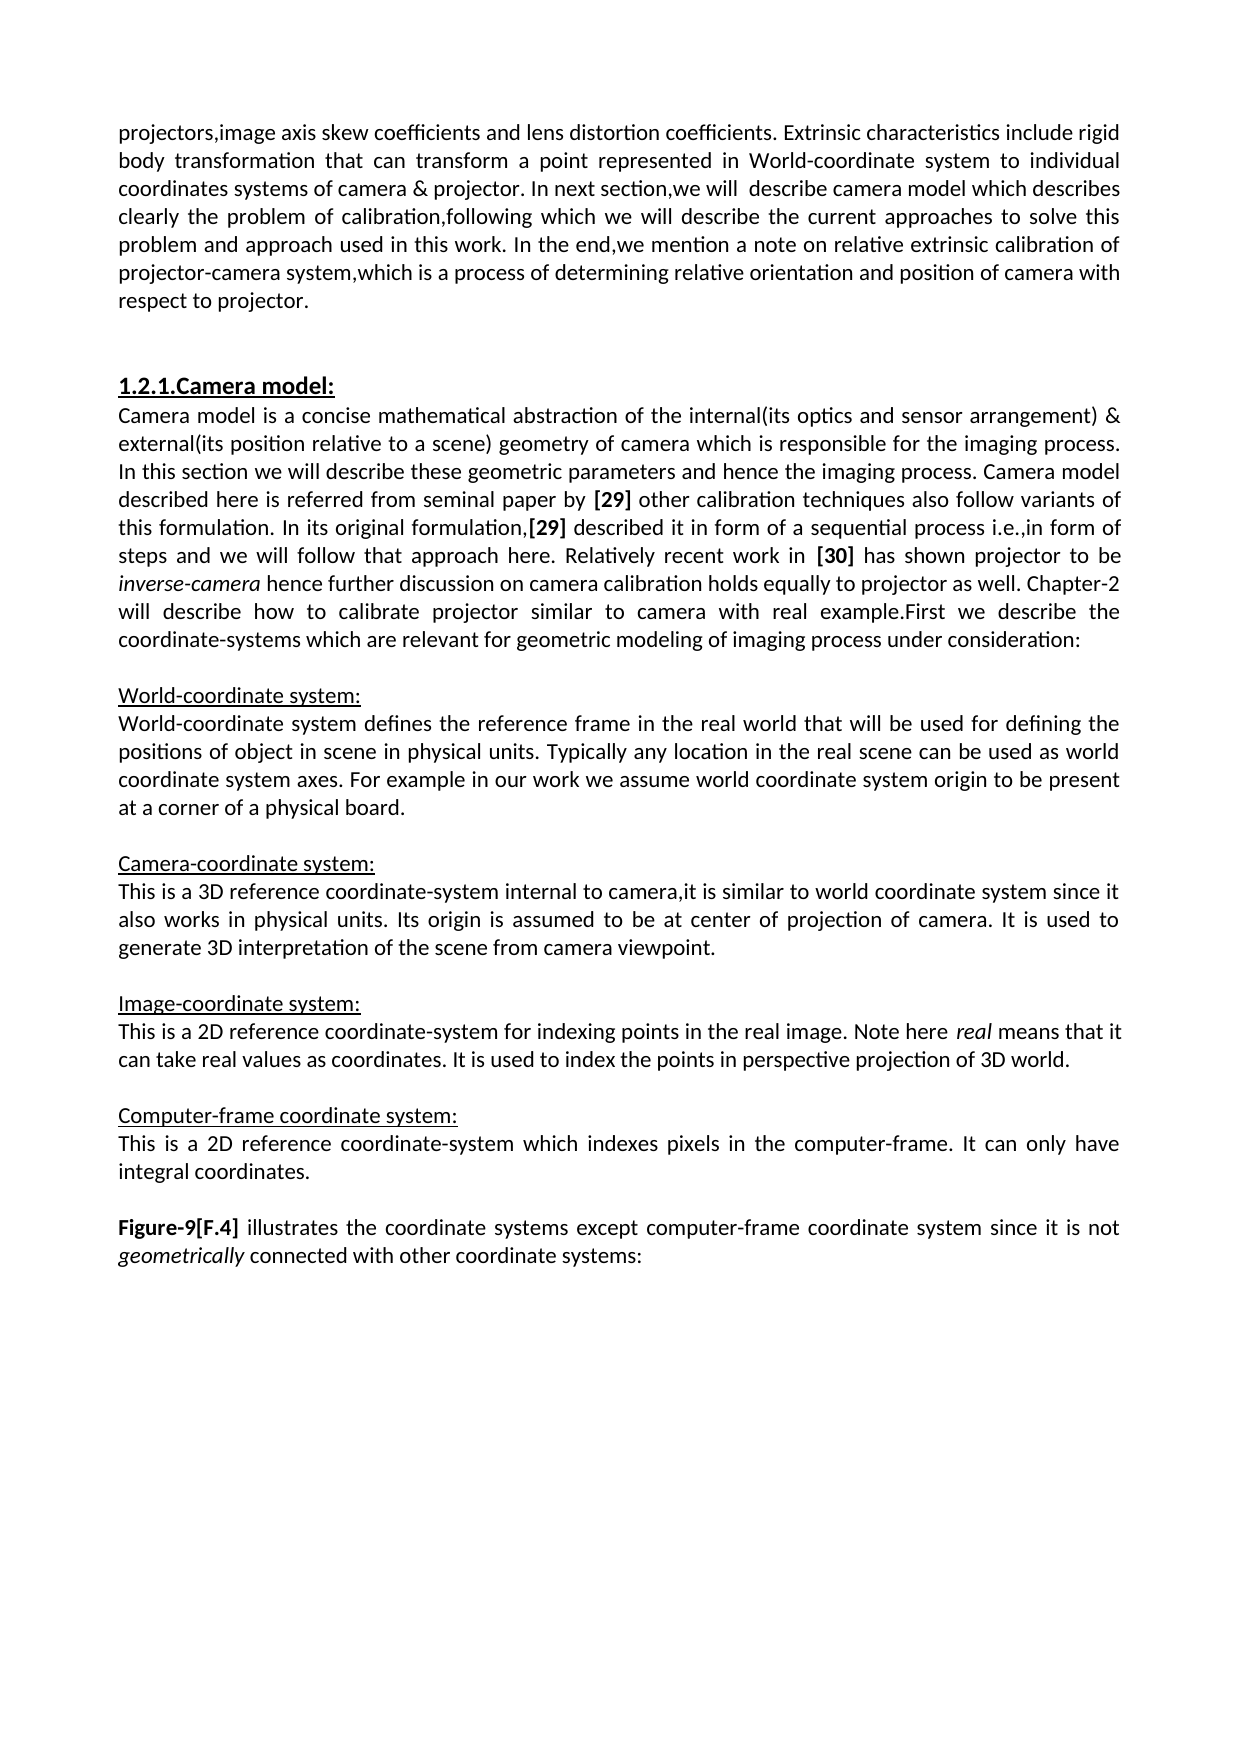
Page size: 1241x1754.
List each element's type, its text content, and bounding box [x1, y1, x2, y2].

text World-coordinate system defines the reference frame in the real world that will be used for defining the positions of object in scene in physical units. Typically any location in the real scene can be used as world coordinate system axes. For example in our work we assume world coordinate system origin to be present at a corner of a physical board. [118, 709, 1122, 821]
text Figure-9[F.4] illustrates the coordinate systems except computer-frame coordinate system since it is not geometrically connected with other coordinate systems: [118, 1213, 1122, 1269]
text This is a 2D reference coordinate-system which indexes pixels in the computer-frame. It can only have integral coordinates. [118, 1129, 1122, 1185]
text projectors,image axis skew coefficients and lens distortion coefficients. Extrinsic characteristics include rigid body transformation that can transform a point represented in World-coordinate system to individual coordinates systems of camera & projector. In next section,we will describe camera model which describes clearly the problem of calibration,following which we will describe the current approaches to solve this problem and approach used in this work. In the end,we mention a note on relative extrinsic calibration of projector-camera system,which is a process of determining relative orientation and position of camera with respect to projector. [118, 118, 1122, 314]
text This is a 3D reference coordinate-system internal to camera,it is similar to world coordinate system since it also works in physical units. Its origin is assumed to be at center of projection of camera. It is used to generate 3D interpretation of the scene from camera viewpoint. [118, 877, 1122, 961]
text Camera model is a concise mathematical abstraction of the internal(its optics and sensor arrangement) & external(its position relative to a scene) geometry of camera which is responsible for the imaging process. In this section we will describe these geometric parameters and hence the imaging process. Camera model described here is referred from seminal paper by [29] other calibration techniques also follow variants of this formulation. In its original formulation,[29] described it in form of a sequential process i.e.,in form of steps and we will follow that approach here. Relatively recent work in [30] has shown projector to be inverse-camera hence further discussion on camera calibration holds equally to projector as well. Chapter-2 will describe how to calibrate projector similar to camera with real example.First we describe the coordinate-systems which are relevant for geometric modeling of imaging process under consideration: [118, 401, 1122, 653]
text Image-coordinate system: [118, 989, 1122, 1017]
text 1.2.1.Camera model: [118, 370, 1122, 401]
text Computer-frame coordinate system: [118, 1101, 1122, 1129]
text This is a 2D reference coordinate-system for indexing points in the real image. Note here real means that it can take real values as coordinates. It is used to index the points in perspective projection of 3D world. [118, 1017, 1122, 1073]
text Camera-coordinate system: [118, 849, 1122, 877]
text World-coordinate system: [118, 681, 1122, 709]
